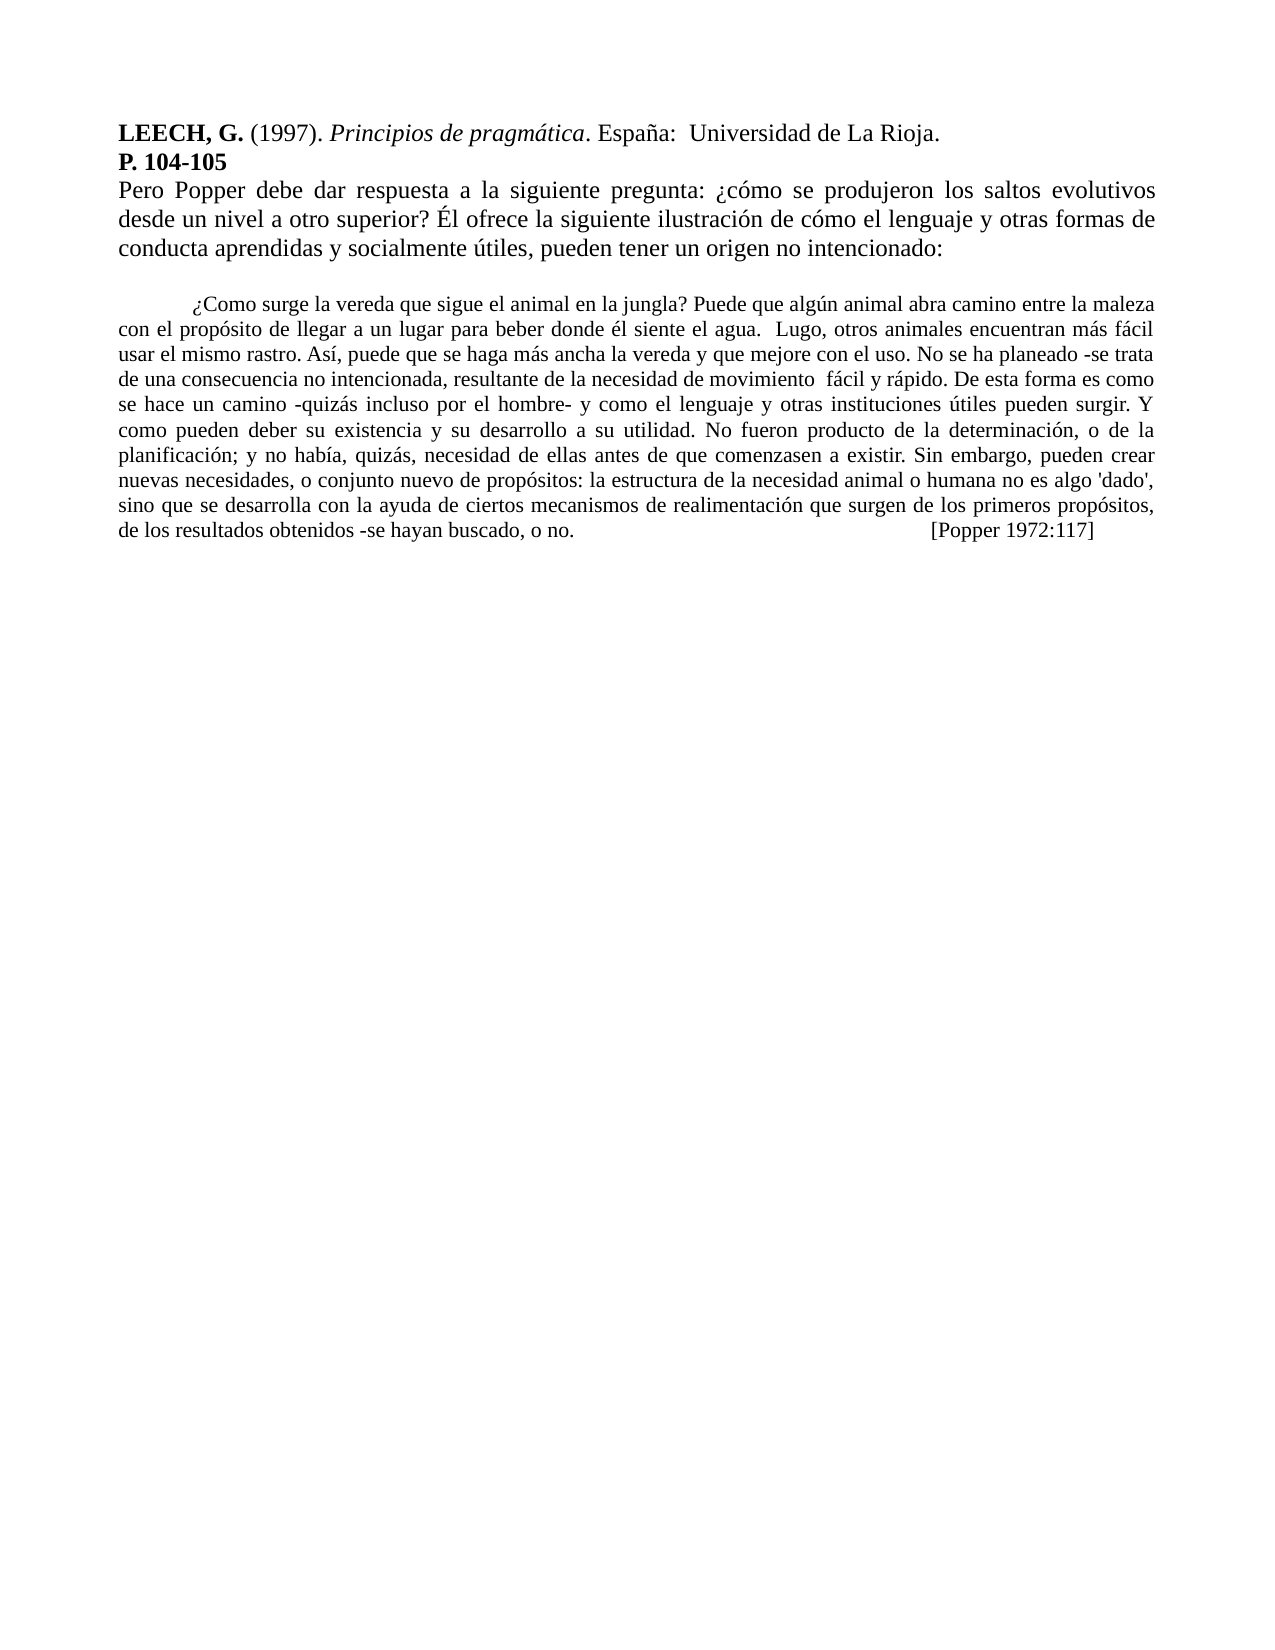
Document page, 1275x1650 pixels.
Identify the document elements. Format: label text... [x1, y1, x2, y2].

text ¿Como surge la vereda que sigue el animal en la jungla? Puede que algún animal abra camino entre la maleza con el propósito de llegar a un lugar para beber donde él siente el agua. Lugo, otros animales encuentran más fácil usar el mismo rastro. Así, puede que se haga más ancha la vereda y que mejore con el uso. No se ha planeado -se trata de una consecuencia no intencionada, resultante de la necesidad de movimiento fácil y rápido. De esta forma es como se hace un camino -quizás incluso por el hombre- y como el lenguaje y otras instituciones útiles pueden surgir. Y como pueden deber su existencia y su desarrollo a su utilidad. No fueron producto de la determinación, o de la planificación; y no había, quizás, necesidad de ellas antes de que comenzasen a existir. Sin embargo, pueden crear nuevas necesidades, o conjunto nuevo de propósitos: la estructura de la necesidad animal o humana no es algo 'dado', sino que se desarrolla con la ayuda de ciertos mecanismos de realimentación que surgen de los primeros propósitos, de los resultados obtenidos -se hayan buscado, o no. [Popper 1972:117] [118, 291, 1157, 543]
text Pero Popper debe dar respuesta a la siguiente pregunta: ¿cómo se produjeron los saltos evolutivos desde un nivel a otro superior? Él ofrece la siguiente ilustración de cómo el lenguaje y otras formas de conducta aprendidas y socialmente útiles, pueden tener un origen no intencionado: [118, 176, 1157, 262]
text LEECH, G. (1997). Principios de pragmática. España: Universidad de La Rioja. [118, 118, 1157, 147]
text P. 104-105 [118, 147, 1157, 176]
